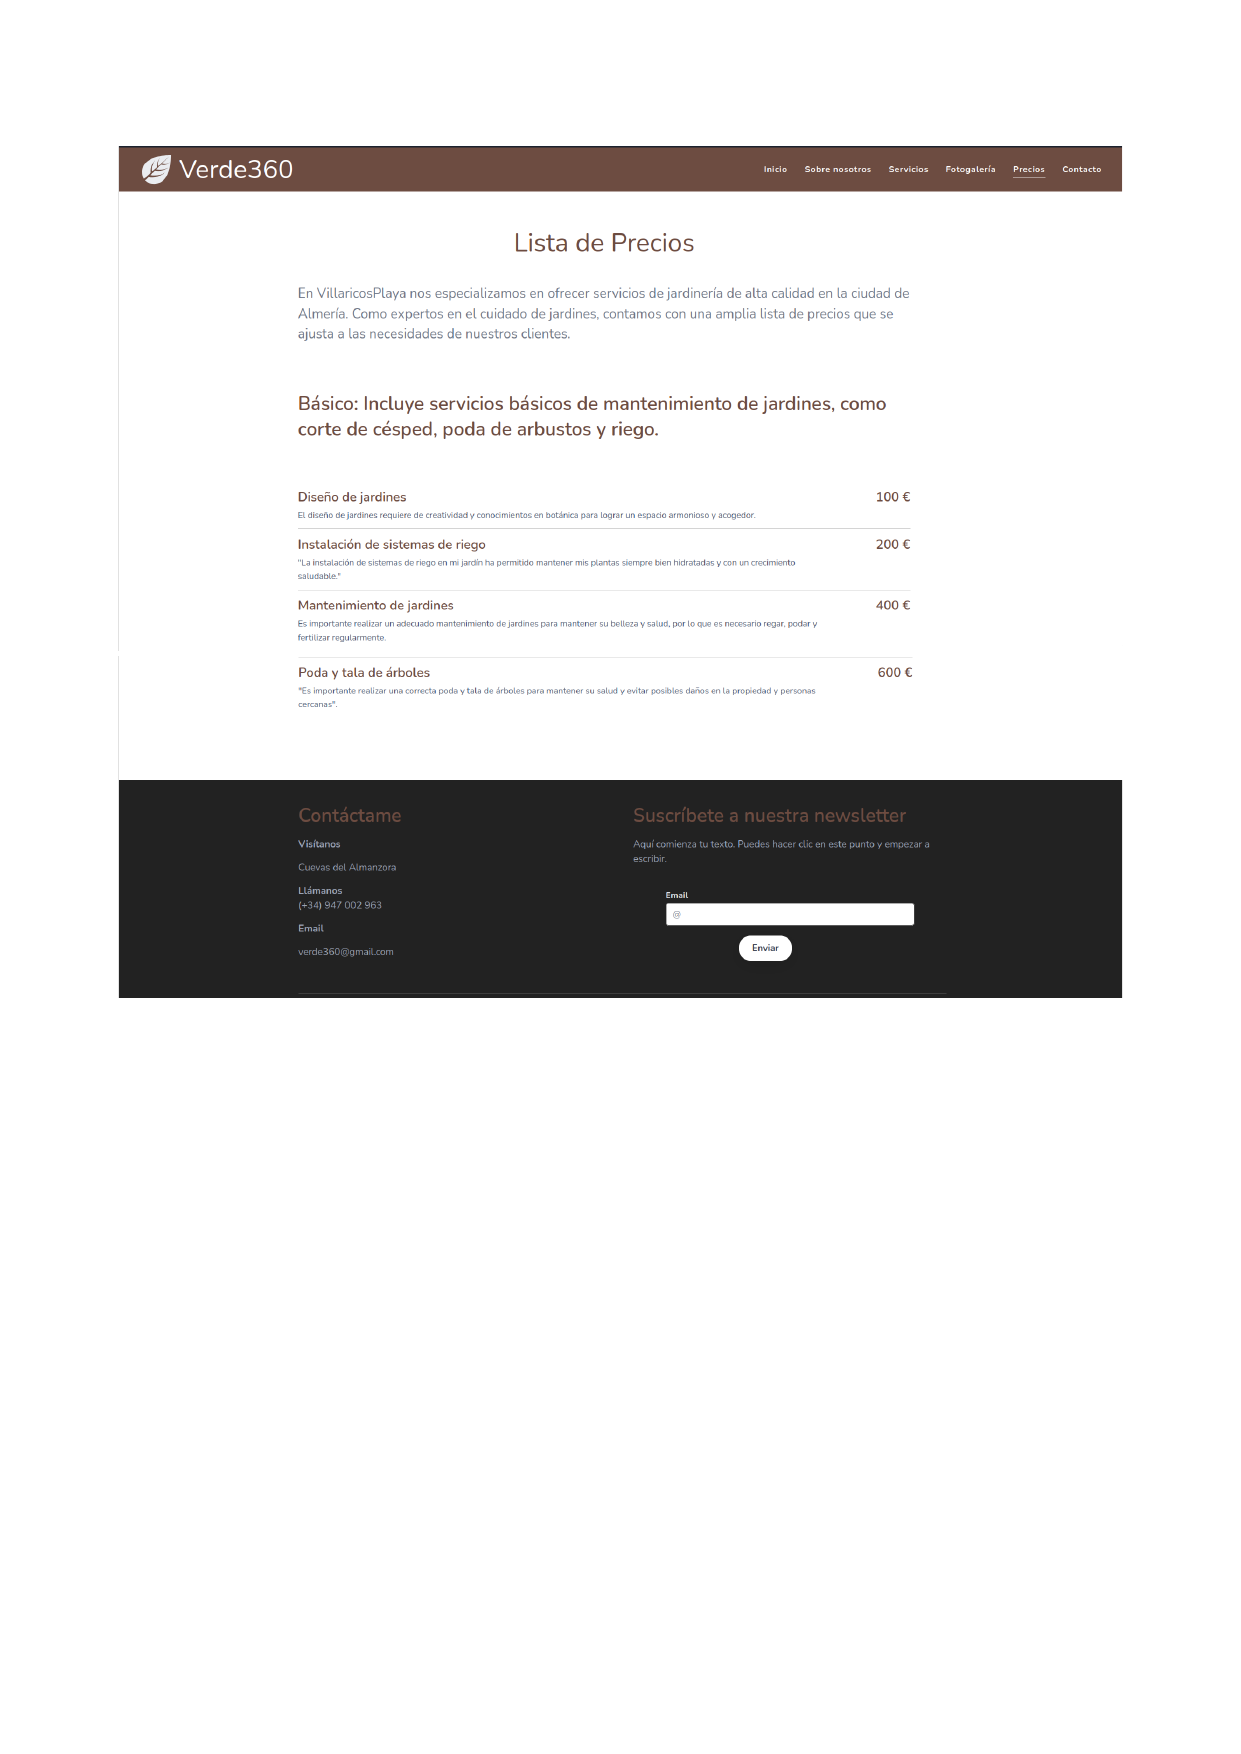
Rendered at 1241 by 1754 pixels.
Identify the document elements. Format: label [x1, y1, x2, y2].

picture [118, 146, 1123, 651]
picture [118, 656, 1123, 998]
